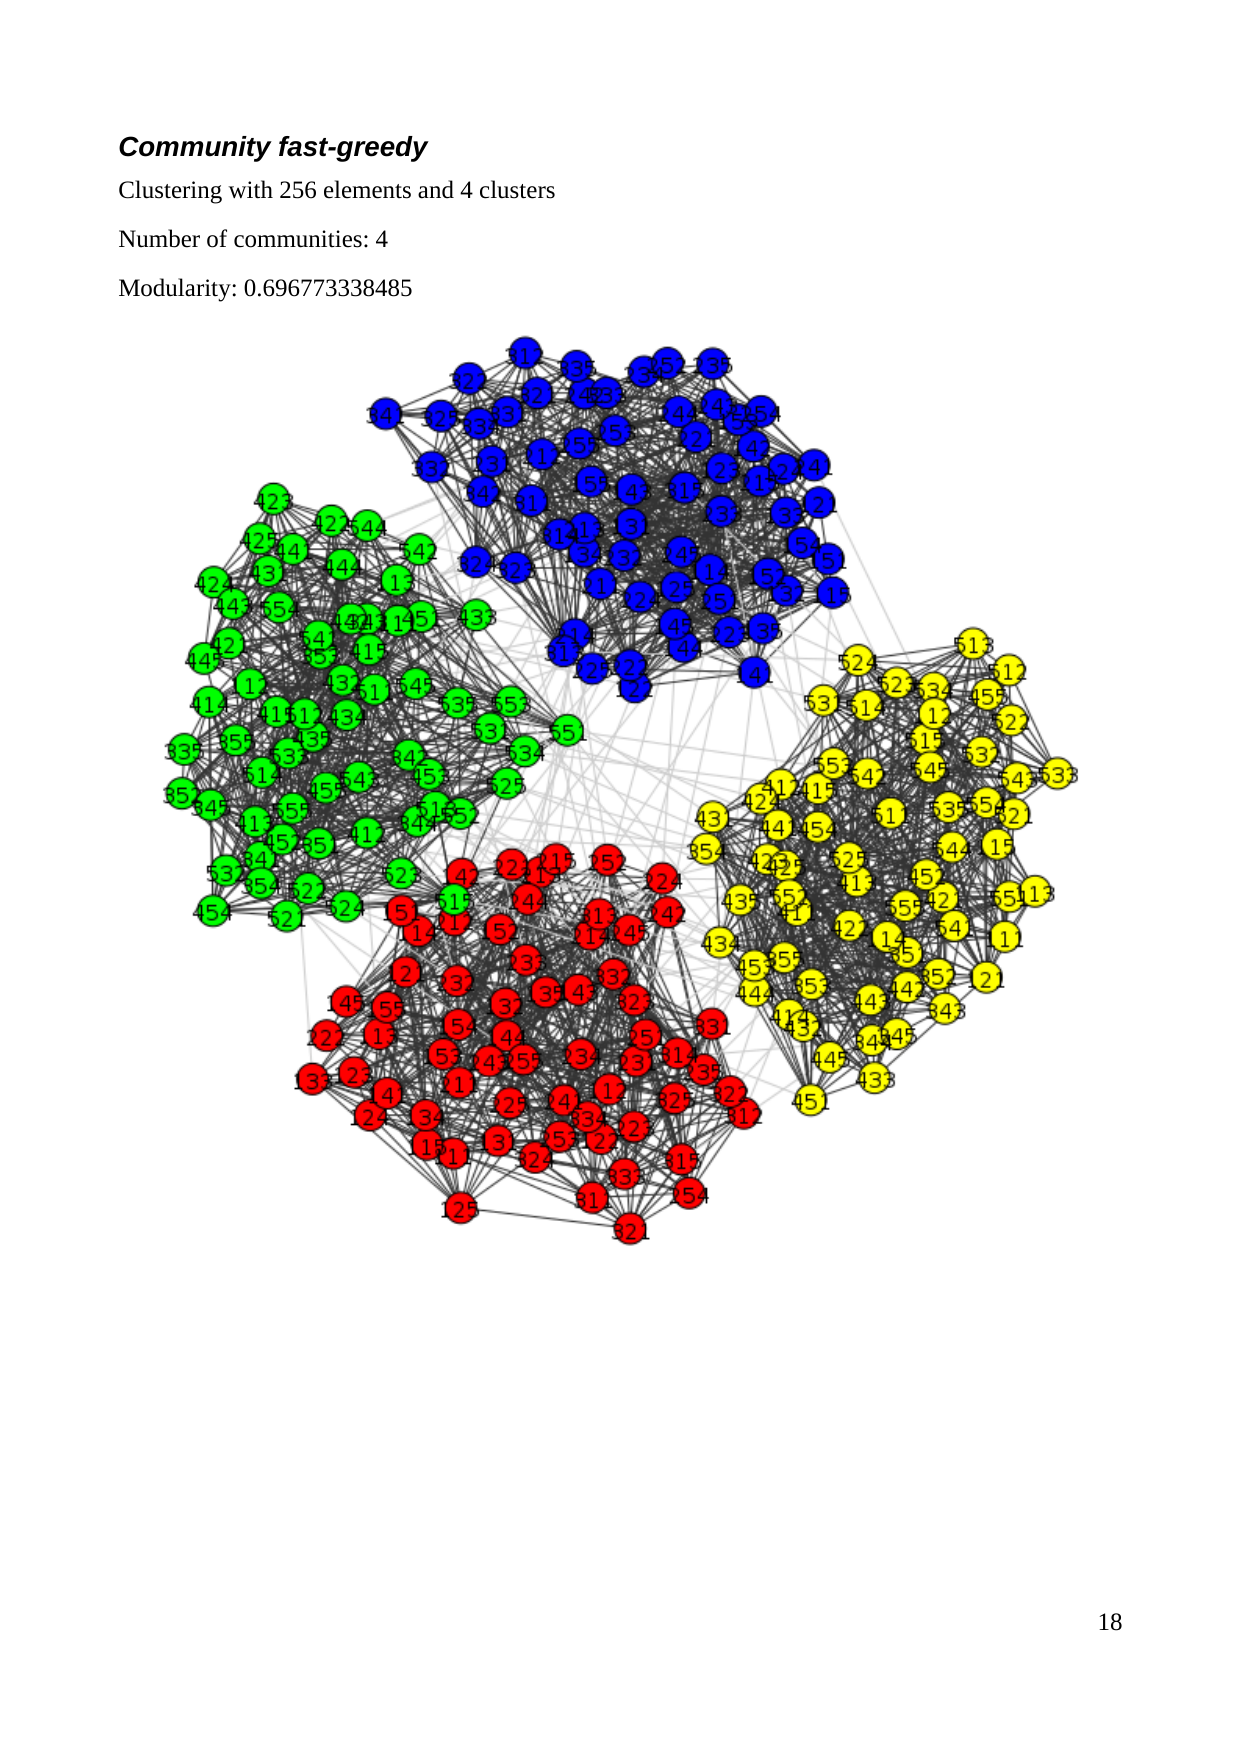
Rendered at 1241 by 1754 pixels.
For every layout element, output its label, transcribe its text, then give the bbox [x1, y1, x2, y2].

text Number of communities: 4 [118, 224, 1122, 253]
picture [151, 322, 1089, 1260]
subtitle Community fast-greedy [118, 131, 1122, 162]
text Modularity: 0.696773338485 [118, 273, 1122, 302]
text Clustering with 256 elements and 4 clusters [118, 175, 1122, 204]
